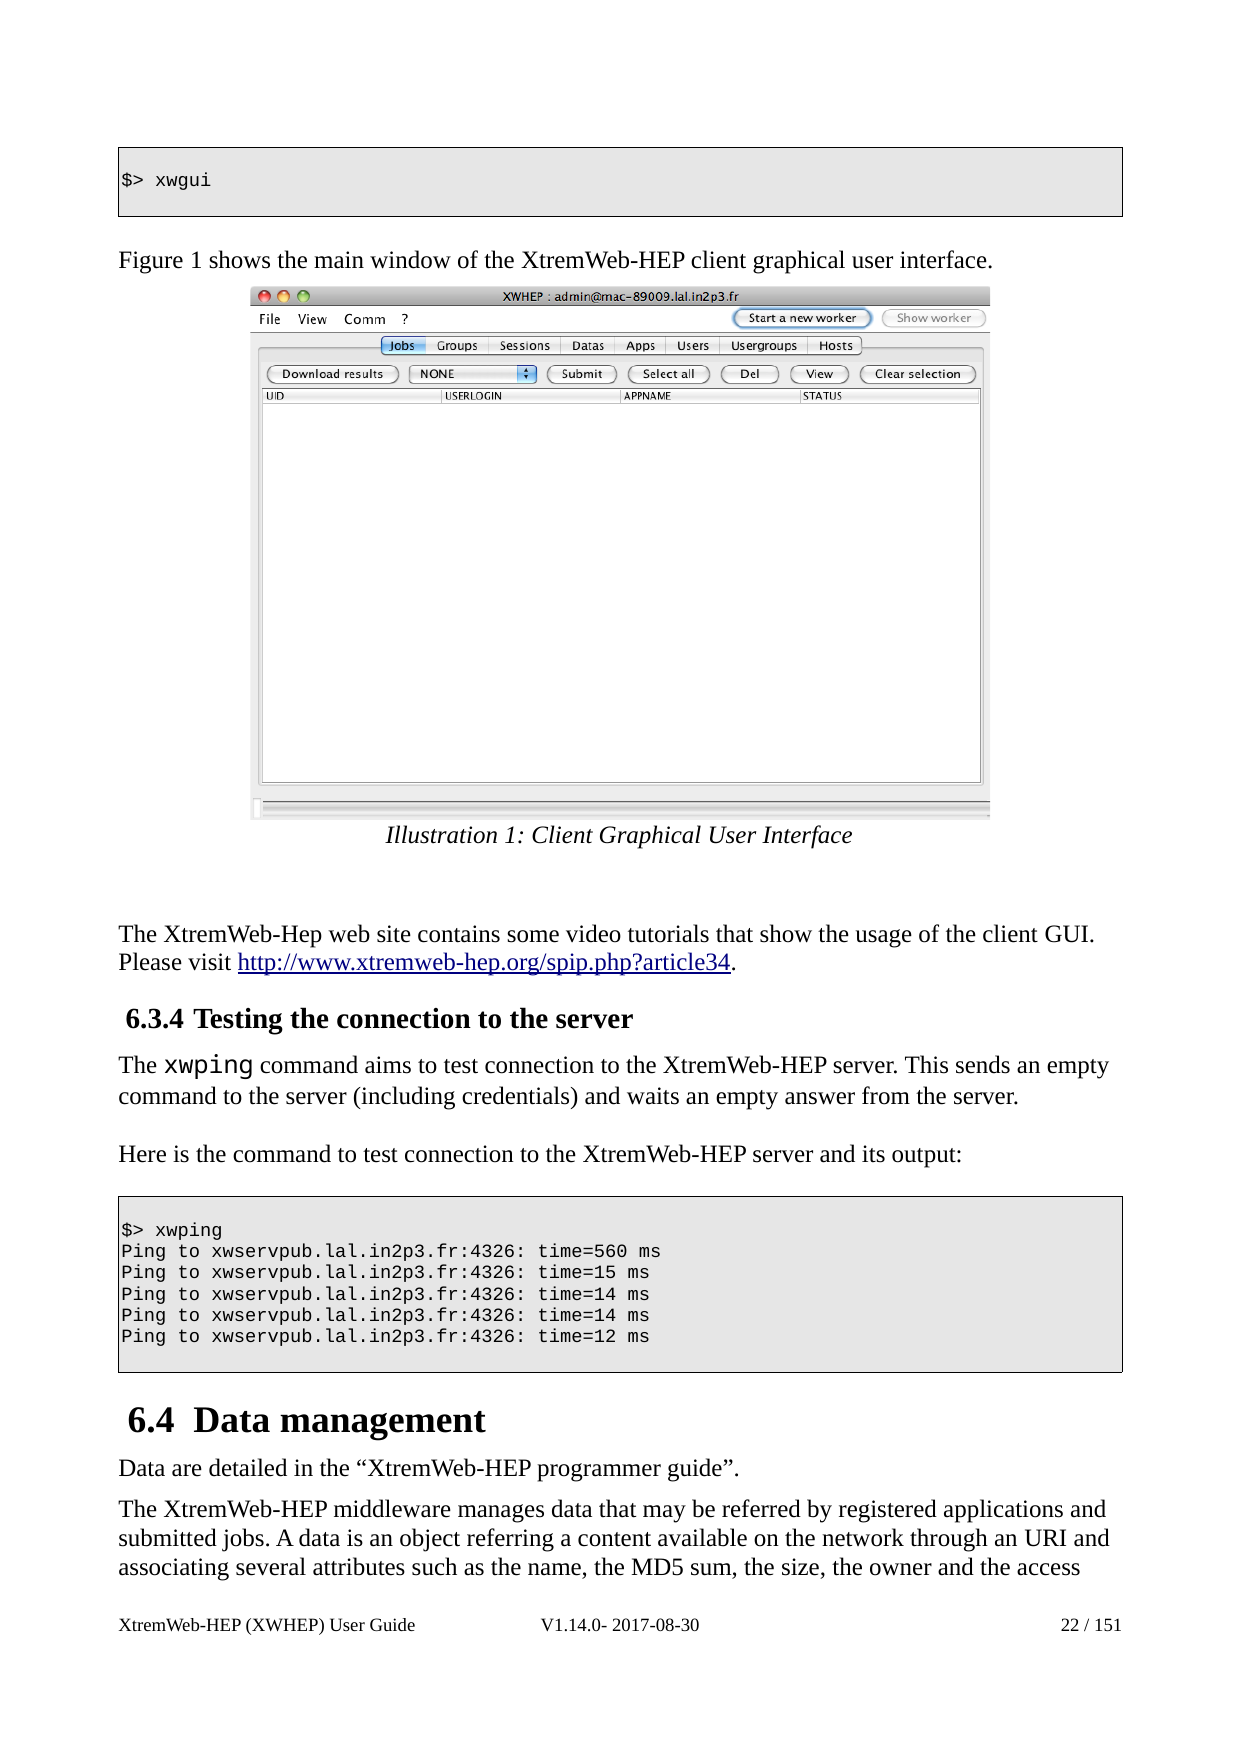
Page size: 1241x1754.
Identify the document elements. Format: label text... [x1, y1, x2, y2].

text Data are detailed in the “XtremWeb-HEP programmer guide”. [118, 1453, 1122, 1482]
text Ping to xwservpub.lal.in2p3.fr:4326: time=15 ms [119, 1260, 1122, 1281]
text Ping to xwservpub.lal.in2p3.fr:4326: time=14 ms [119, 1281, 1122, 1302]
text The XtremWeb-HEP middleware manages data that may be referred by registered applications and submitted jobs. A data is an object referring a content available on the network through an URI and associating several attributes such as the name, the MD5 sum, the size, the owner and the access [118, 1494, 1122, 1580]
text The xwping command aims to test connection to the XtremWeb-HEP server. This sends an empty command to the server (including credentials) and waits an empty answer from the server. [118, 1047, 1122, 1110]
text The XtremWeb-Hep web site contains some video tutorials that show the usage of the client GUI. Please visit http://www.xtremweb-hep.org/spip.php?article34. [118, 919, 1122, 976]
text Ping to xwservpub.lal.in2p3.fr:4326: time=14 ms [119, 1302, 1122, 1324]
text Illustration 1: Client Graphical User Interface [250, 820, 990, 849]
text Figure 1 shows the main window of the XtremWeb-HEP client graphical user interface. [118, 245, 1122, 274]
text $> xwping [119, 1217, 1122, 1239]
subtitle Data management [118, 1397, 1122, 1440]
text Here is the command to test connection to the XtremWeb-HEP server and its output: [118, 1139, 1122, 1167]
text Ping to xwservpub.lal.in2p3.fr:4326: time=560 ms [119, 1239, 1122, 1260]
picture [250, 286, 991, 820]
text $> xwgui [119, 168, 1122, 189]
subtitle Testing the connection to the server [118, 1001, 1122, 1035]
text Ping to xwservpub.lal.in2p3.fr:4326: time=12 ms [119, 1324, 1122, 1345]
